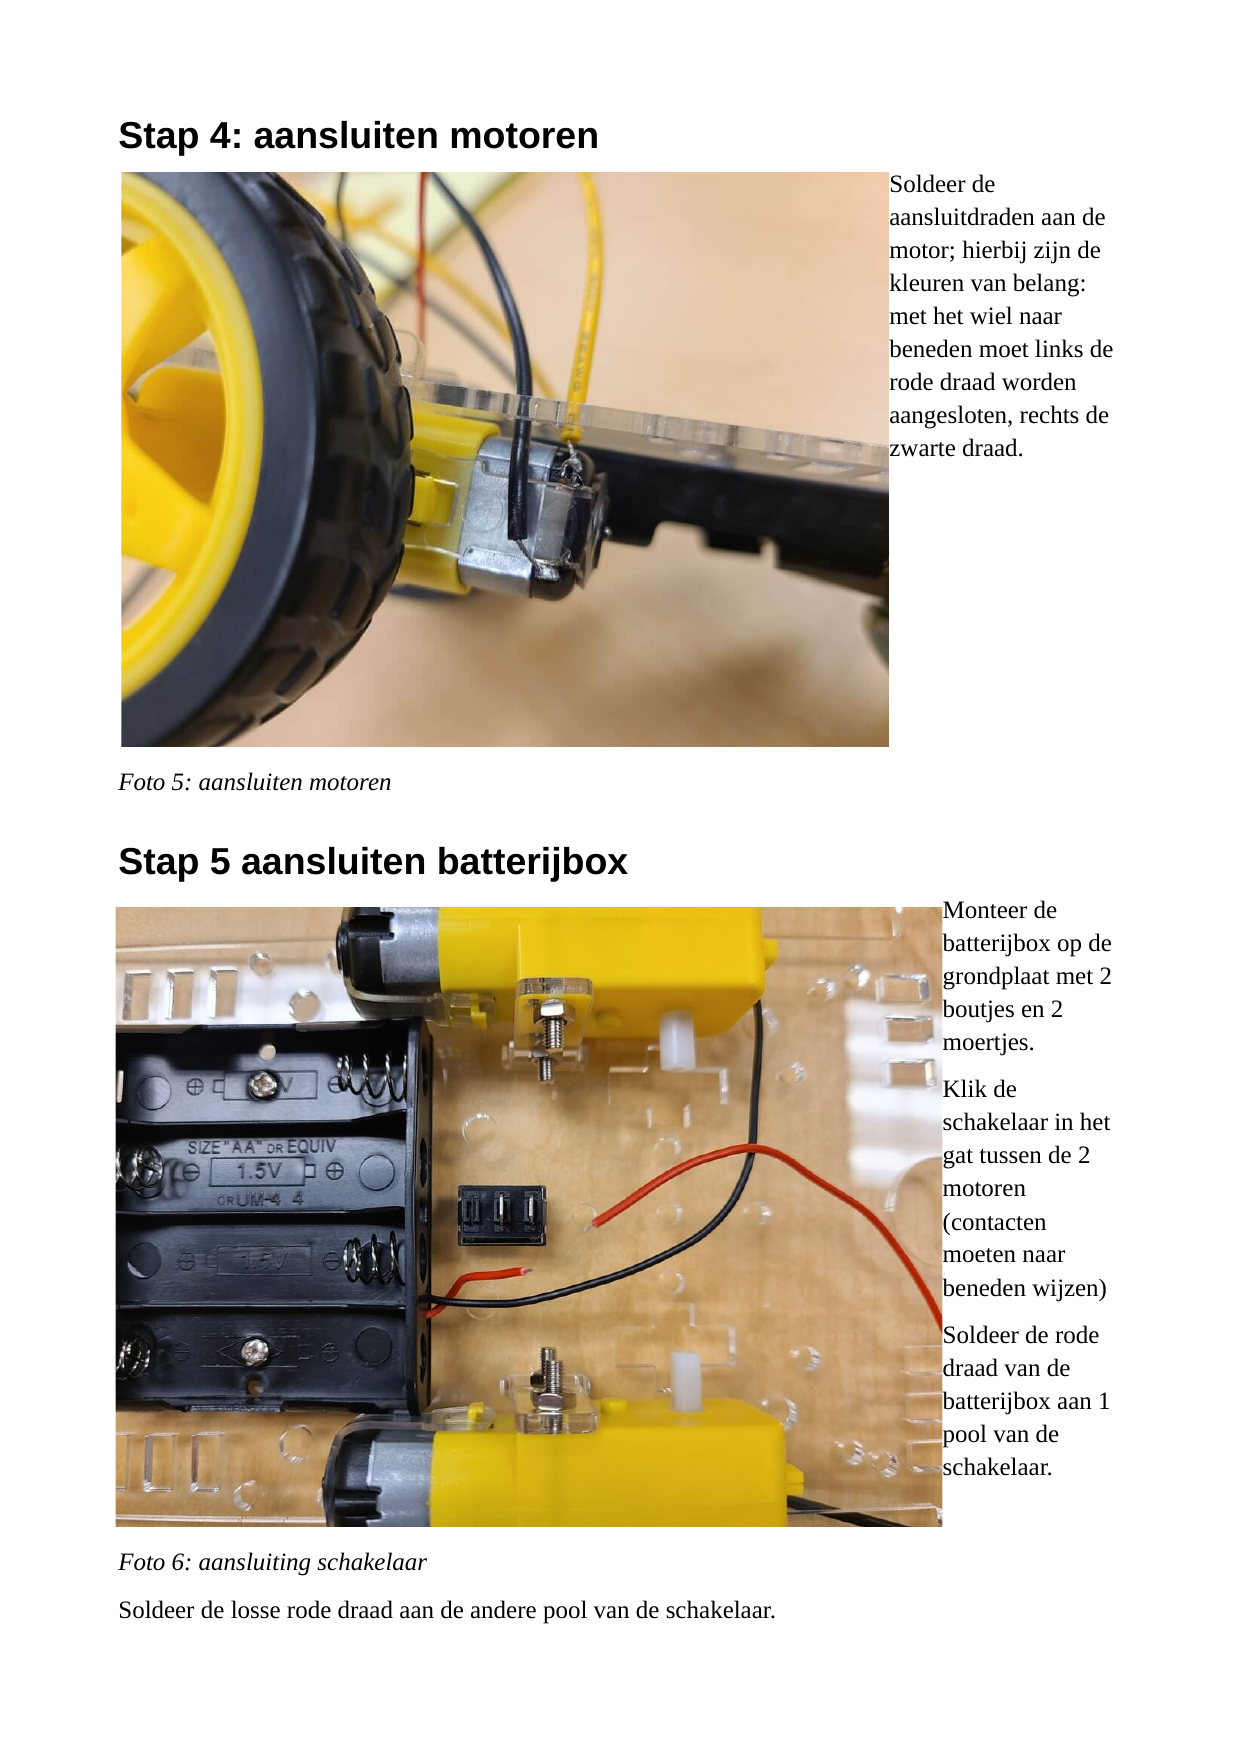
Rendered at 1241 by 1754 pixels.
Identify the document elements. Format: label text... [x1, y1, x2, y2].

text Klik de schakelaar in het gat tussen de 2 motoren (contacten moeten naar beneden wijzen) [943, 1074, 1122, 1301]
subtitle Stap 4: aansluiten motoren [118, 113, 1122, 157]
text Monteer de batterijbox op de grondplaat met 2 boutjes en 2 moertjes. [118, 895, 1122, 1056]
text Soldeer de aansluitdraden aan de motor; hierbij zijn de kleuren van belang: met het wiel naar beneden moet links de rode draad worden aangesloten, rechts de zwarte draad. [118, 169, 1122, 462]
text Soldeer de rode draad van de batterijbox aan 1 pool van de schakelaar. [943, 1320, 1122, 1481]
subtitle Stap 5 aansluiten batterijbox [118, 839, 1122, 882]
text Soldeer de losse rode draad aan de andere pool van de schakelaar. [118, 1595, 1122, 1624]
picture [115, 907, 943, 1527]
text Foto 5: aansluiten motoren [118, 767, 1122, 795]
text Foto 6: aansluiting schakelaar [118, 1547, 1122, 1576]
picture [121, 172, 889, 747]
